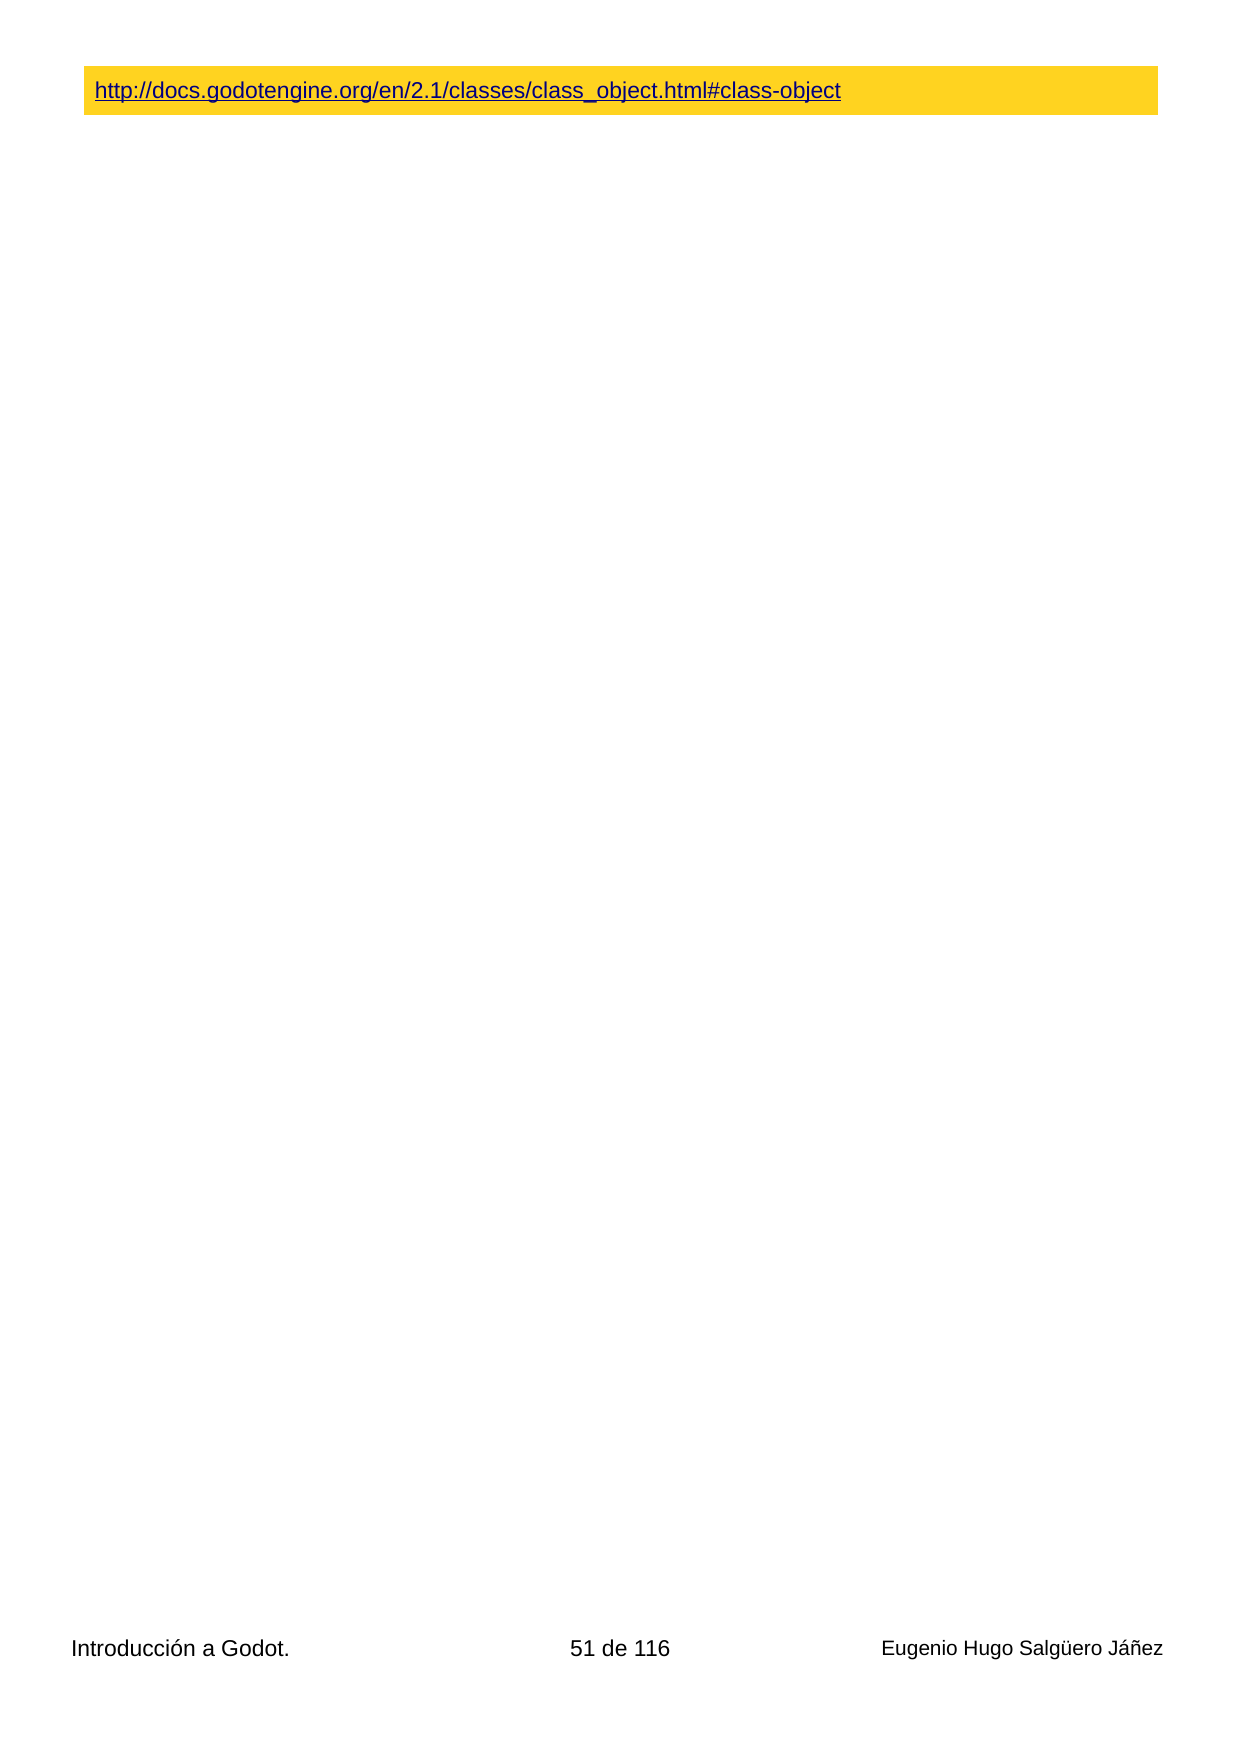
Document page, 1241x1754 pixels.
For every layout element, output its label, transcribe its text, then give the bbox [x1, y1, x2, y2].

text http://docs.godotengine.org/en/2.1/classes/class_object.html#class-object [84, 66, 1158, 115]
